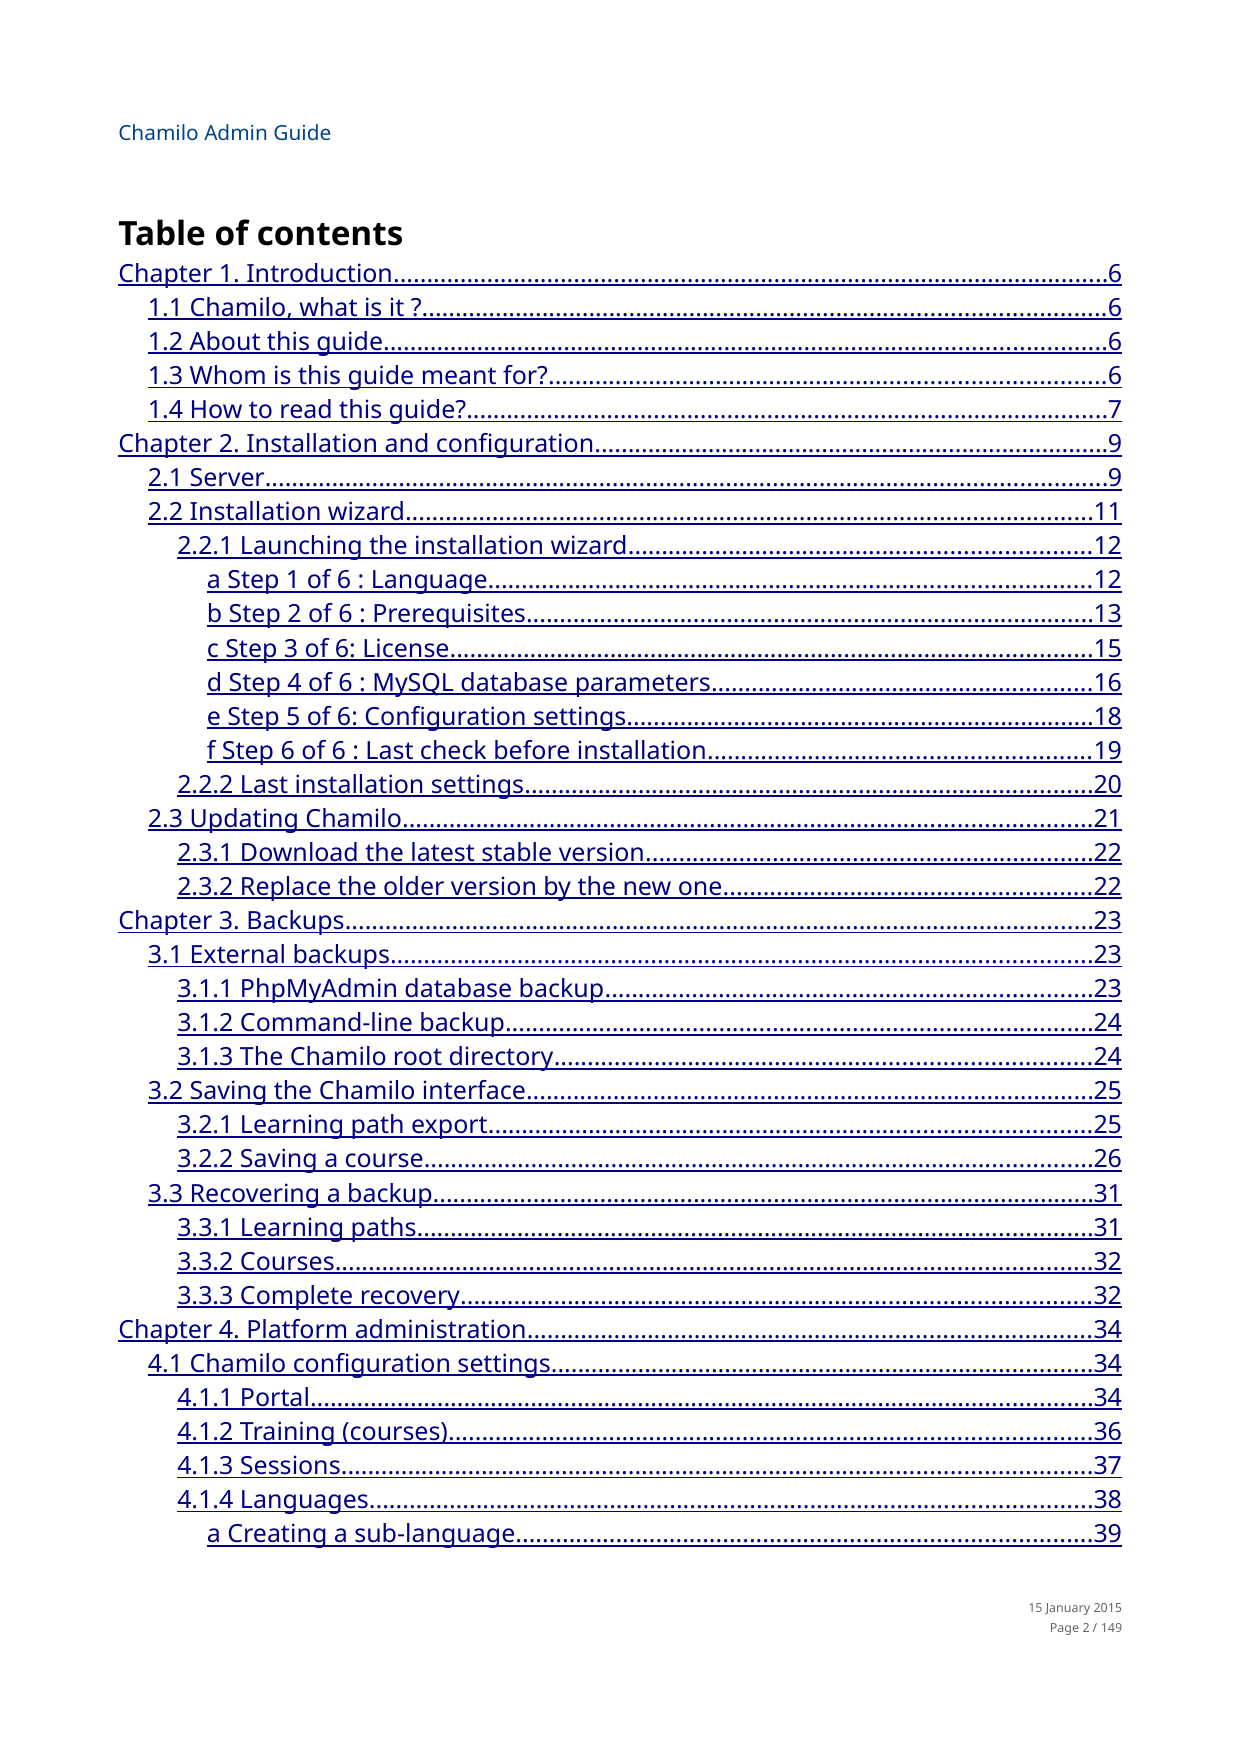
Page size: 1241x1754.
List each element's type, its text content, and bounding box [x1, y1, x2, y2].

text 2.3.2 Replace the older version by the new one 22 [177, 869, 1122, 897]
text a Step 1 of 6 : Language 12 [207, 562, 1122, 591]
text 4.1.3 Sessions 37 [177, 1448, 1122, 1477]
text 4.1.4 Languages 38 [177, 1482, 1122, 1511]
text 2.2.2 Last installation settings 20 [177, 766, 1122, 795]
text [148, 354, 1122, 358]
text [177, 865, 1122, 869]
text 3.1.3 The Chamilo root directory 24 [177, 1039, 1122, 1068]
text [148, 388, 1122, 392]
text 1.3 Whom is this guide meant for? 6 [148, 358, 1122, 387]
text f Step 6 of 6 : Last check before installation 19 [207, 732, 1122, 761]
text 2.3 Updating Chamilo 21 [148, 801, 1122, 829]
text 3.2.1 Learning path export 25 [177, 1107, 1122, 1136]
text 3.3.2 Courses 32 [177, 1243, 1122, 1272]
text b Step 2 of 6 : Prerequisites 13 [207, 596, 1122, 625]
text 3.3.3 Complete recovery 32 [177, 1277, 1122, 1306]
text [177, 899, 1122, 903]
text Chapter 3. Backups 23 [118, 903, 1122, 932]
text 1.4 How to read this guide? 7 [148, 392, 1122, 421]
text 4.1 Chamilo configuration settings 34 [148, 1346, 1122, 1374]
text [177, 797, 1122, 801]
text Chapter 1. Introduction 6 [118, 256, 1122, 284]
text e Step 5 of 6: Configuration settings 18 [207, 698, 1122, 727]
text [177, 1444, 1122, 1448]
text [177, 1512, 1122, 1516]
text [148, 320, 1122, 324]
text a Creating a sub-language 39 [207, 1516, 1122, 1545]
text 3.1.2 Command-line backup 24 [177, 1005, 1122, 1034]
text [118, 1342, 1122, 1346]
text [177, 1410, 1122, 1414]
text 1.2 About this guide 6 [148, 324, 1122, 352]
text 2.3.1 Download the latest stable version 22 [177, 834, 1122, 863]
text 2.1 Server 9 [148, 460, 1122, 489]
text 2.2.1 Launching the installation wizard 12 [177, 528, 1122, 557]
text 3.1.1 PhpMyAdmin database backup 23 [177, 971, 1122, 1000]
text [118, 933, 1122, 937]
text [148, 967, 1122, 971]
text [177, 1478, 1122, 1482]
text 4.1.2 Training (courses) 36 [177, 1414, 1122, 1442]
subtitle Table of contents [118, 210, 1122, 256]
text 3.2 Saving the Chamilo interface 25 [148, 1073, 1122, 1102]
text d Step 4 of 6 : MySQL database parameters 16 [207, 664, 1122, 693]
text Chapter 2. Installation and configuration 9 [118, 426, 1122, 455]
text c Step 3 of 6: License 15 [207, 630, 1122, 659]
text 1.1 Chamilo, what is it ? 6 [148, 289, 1122, 318]
text 3.2.2 Saving a course 26 [177, 1141, 1122, 1170]
text [148, 422, 1122, 426]
text 3.3.1 Learning paths 31 [177, 1209, 1122, 1238]
text 2.2 Installation wizard 11 [148, 494, 1122, 523]
text 3.3 Recovering a backup 31 [148, 1175, 1122, 1204]
text 4.1.1 Portal 34 [177, 1379, 1122, 1408]
text Chapter 4. Platform administration 34 [118, 1311, 1122, 1340]
text 3.1 External backups 23 [148, 937, 1122, 966]
